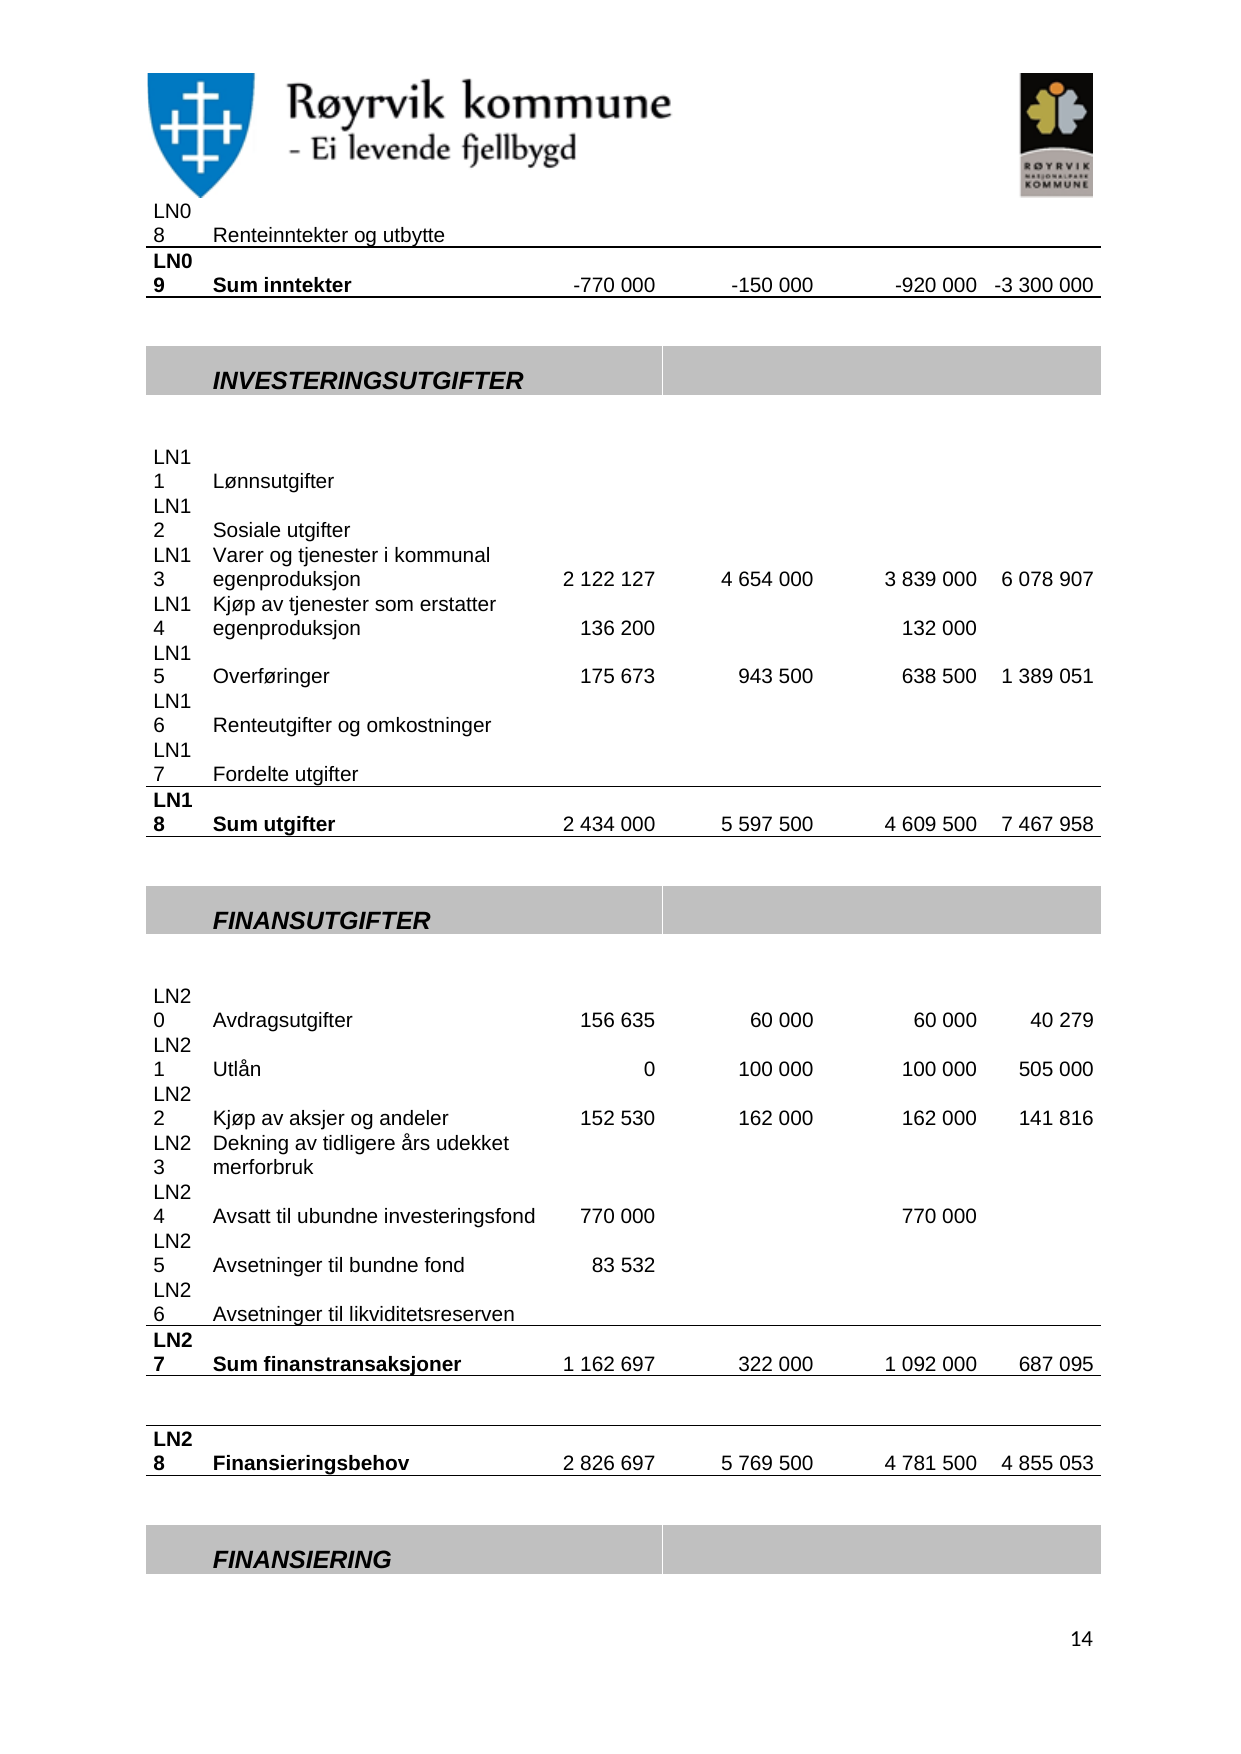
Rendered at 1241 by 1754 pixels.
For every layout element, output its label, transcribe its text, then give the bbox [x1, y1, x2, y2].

table_cell Finansieringsbehov [205, 1426, 550, 1475]
table_cell 2 122 127 [550, 542, 662, 591]
table_cell [146, 298, 205, 346]
table_cell Overføringer [205, 639, 550, 688]
table_cell [1101, 688, 1123, 737]
table_cell LN20 [146, 984, 205, 1032]
table_cell [821, 298, 984, 346]
table_cell [821, 1525, 984, 1574]
table_cell [550, 395, 662, 444]
table_cell LN11 [146, 444, 205, 493]
table_cell [984, 298, 1101, 346]
table_cell 60 000 [663, 984, 821, 1032]
table_cell 5 597 500 [663, 787, 821, 836]
table_cell -3 300 000 [984, 248, 1101, 296]
table_cell [146, 1476, 205, 1525]
table_cell FINANSUTGIFTER [205, 886, 550, 934]
table_cell Lønnsutgifter [205, 444, 550, 493]
table_cell [821, 737, 984, 786]
table_cell 60 000 [821, 984, 984, 1032]
table_cell 1 162 697 [550, 1326, 662, 1375]
table_cell Avdragsutgifter [205, 984, 550, 1032]
table_cell Avsetninger til bundne fond [205, 1228, 550, 1277]
table_cell 1 389 051 [984, 639, 1101, 688]
table_cell Fordelte utgifter [205, 737, 550, 786]
table_cell 943 500 [663, 639, 821, 688]
table_cell [821, 493, 984, 542]
table_cell [550, 346, 662, 395]
table_cell [550, 1130, 662, 1179]
table_cell 141 816 [984, 1081, 1101, 1130]
table_cell 4 654 000 [663, 542, 821, 591]
table_cell LN28 [146, 1426, 205, 1475]
table_cell [1101, 591, 1123, 639]
table_cell LN14 [146, 591, 205, 639]
table_cell 638 500 [821, 639, 984, 688]
table_cell LN22 [146, 1081, 205, 1130]
table_cell 2 434 000 [550, 787, 662, 836]
table_cell Kjøp av tjenester som erstatter egenproduksjon [205, 591, 550, 639]
table_cell [205, 935, 550, 983]
table_cell LN21 [146, 1032, 205, 1081]
table_cell [1101, 198, 1123, 246]
table_cell [984, 688, 1101, 737]
table_cell [1101, 1375, 1123, 1425]
table_cell [663, 198, 821, 246]
table_cell LN13 [146, 542, 205, 591]
table_cell [550, 1277, 662, 1325]
table_cell [550, 198, 662, 246]
picture [147, 73, 1093, 198]
table_cell [1101, 1032, 1123, 1081]
table_cell [550, 737, 662, 786]
table_cell 40 279 [984, 984, 1101, 1032]
table_cell [984, 1376, 1101, 1425]
table_cell [550, 444, 662, 493]
table_cell [984, 395, 1101, 444]
table_cell [663, 1277, 821, 1325]
table_cell [663, 591, 821, 639]
table_cell 505 000 [984, 1032, 1101, 1081]
table_cell LN17 [146, 737, 205, 786]
table_cell [1101, 246, 1123, 296]
table_cell 162 000 [663, 1081, 821, 1130]
table_cell 162 000 [821, 1081, 984, 1130]
table_cell LN26 [146, 1277, 205, 1325]
table_cell 83 532 [550, 1228, 662, 1277]
table_cell [550, 1376, 662, 1425]
table_cell 152 530 [550, 1081, 662, 1130]
table_cell 322 000 [663, 1326, 821, 1375]
table_cell [984, 935, 1101, 983]
table_cell [821, 395, 984, 444]
table_cell [1101, 984, 1123, 1032]
table_cell Avsetninger til likviditetsreserven [205, 1277, 550, 1325]
table_cell [1101, 1228, 1123, 1277]
table_cell [821, 1228, 984, 1277]
table_cell [205, 1476, 550, 1525]
table_cell [205, 837, 550, 886]
table_cell [146, 1376, 205, 1425]
table_cell 4 855 053 [984, 1426, 1101, 1475]
table_cell [663, 298, 821, 346]
table_cell LN25 [146, 1228, 205, 1277]
table_cell -150 000 [663, 248, 821, 296]
table_cell -770 000 [550, 248, 662, 296]
table_cell [663, 886, 821, 934]
table_cell LN23 [146, 1130, 205, 1179]
table_cell [205, 298, 550, 346]
table_cell [146, 935, 205, 983]
table_cell [984, 1179, 1101, 1228]
table_cell [1101, 737, 1123, 786]
table_cell [663, 1525, 821, 1574]
table_cell LN18 [146, 787, 205, 836]
table_cell 7 467 958 [984, 787, 1101, 836]
table_cell 3 839 000 [821, 542, 984, 591]
table_cell [984, 346, 1101, 395]
table_cell [550, 688, 662, 737]
table_cell [663, 493, 821, 542]
table_cell [663, 1476, 821, 1525]
table_cell [663, 837, 821, 886]
table_cell 2 826 697 [550, 1426, 662, 1475]
table_cell [663, 1228, 821, 1277]
table_cell Renteutgifter og omkostninger [205, 688, 550, 737]
table_cell [663, 737, 821, 786]
table_cell 4 609 500 [821, 787, 984, 836]
table_cell [550, 1525, 662, 1574]
table_cell [550, 935, 662, 983]
table_cell [550, 886, 662, 934]
table_cell [146, 837, 205, 886]
table_cell [821, 198, 984, 246]
table_cell [984, 1228, 1101, 1277]
table_cell [821, 837, 984, 886]
table_cell [205, 395, 550, 444]
table_cell 136 200 [550, 591, 662, 639]
table_cell [1101, 886, 1123, 934]
table_cell [550, 837, 662, 886]
table_cell LN24 [146, 1179, 205, 1228]
table_cell [821, 346, 984, 395]
table_cell [1101, 1525, 1123, 1574]
table_cell [663, 1376, 821, 1425]
table_cell Utlån [205, 1032, 550, 1081]
table_cell 175 673 [550, 639, 662, 688]
table_cell [663, 1130, 821, 1179]
table_cell [1101, 493, 1123, 542]
table_cell [1101, 1081, 1123, 1130]
table_cell 770 000 [550, 1179, 662, 1228]
table_cell [984, 837, 1101, 886]
table_cell FINANSIERING [205, 1525, 550, 1574]
table_cell 770 000 [821, 1179, 984, 1228]
table_cell [146, 395, 205, 444]
table_cell [1101, 346, 1123, 395]
table_cell 6 078 907 [984, 542, 1101, 591]
table_cell [1101, 1475, 1123, 1525]
table_cell [984, 1525, 1101, 1574]
table_cell [984, 591, 1101, 639]
table_cell [1101, 639, 1123, 688]
table_cell 1 092 000 [821, 1326, 984, 1375]
table_cell [1101, 444, 1123, 493]
table_cell [821, 1277, 984, 1325]
table_cell [663, 1179, 821, 1228]
table_cell [663, 346, 821, 395]
table_cell Sum utgifter [205, 787, 550, 836]
table_cell 5 769 500 [663, 1426, 821, 1475]
table_cell Kjøp av aksjer og andeler [205, 1081, 550, 1130]
table_cell [1101, 1325, 1123, 1375]
table_cell [984, 493, 1101, 542]
table_cell [1101, 395, 1123, 444]
table_cell [1101, 786, 1123, 836]
table_cell 100 000 [663, 1032, 821, 1081]
table_cell [1101, 296, 1123, 346]
table_cell [984, 886, 1101, 934]
table_cell [1101, 836, 1123, 886]
table_cell [1101, 935, 1123, 983]
table_cell [1101, 1425, 1123, 1475]
table_cell LN08 [146, 198, 205, 246]
table_cell [984, 737, 1101, 786]
table_cell INVESTERINGSUTGIFTER [205, 346, 550, 395]
table_cell 4 781 500 [821, 1426, 984, 1475]
table_cell [550, 1476, 662, 1525]
table_cell LN12 [146, 493, 205, 542]
table_cell [663, 935, 821, 983]
table_cell [821, 688, 984, 737]
table_cell [146, 346, 205, 395]
table_cell [984, 1130, 1101, 1179]
table_cell LN16 [146, 688, 205, 737]
table_cell Sum finanstransaksjoner [205, 1326, 550, 1375]
table_cell Dekning av tidligere års udekket merforbruk [205, 1130, 550, 1179]
table_cell [146, 886, 205, 934]
table_cell 156 635 [550, 984, 662, 1032]
table_cell -920 000 [821, 248, 984, 296]
table_cell 100 000 [821, 1032, 984, 1081]
table_cell [1101, 1179, 1123, 1228]
table_cell Avsatt til ubundne investeringsfond [205, 1179, 550, 1228]
table_cell [550, 298, 662, 346]
table_cell [663, 688, 821, 737]
table_cell [821, 1376, 984, 1425]
table_cell Varer og tjenester i kommunal egenproduksjon [205, 542, 550, 591]
table_cell [984, 444, 1101, 493]
table_cell [821, 1476, 984, 1525]
table_cell [984, 198, 1101, 246]
table_cell [821, 886, 984, 934]
table_cell [984, 1277, 1101, 1325]
table_cell 0 [550, 1032, 662, 1081]
table_cell [1101, 1277, 1123, 1325]
table_cell 687 095 [984, 1326, 1101, 1375]
table_cell [146, 1525, 205, 1574]
table_cell [205, 1376, 550, 1425]
table_cell LN15 [146, 639, 205, 688]
table_cell [821, 1130, 984, 1179]
table_cell [663, 395, 821, 444]
table_cell [663, 444, 821, 493]
table_cell Sosiale utgifter [205, 493, 550, 542]
table_cell [550, 493, 662, 542]
table_cell [821, 444, 984, 493]
table_cell Sum inntekter [205, 248, 550, 296]
table_cell LN09 [146, 248, 205, 296]
table_cell LN27 [146, 1326, 205, 1375]
table_cell [984, 1476, 1101, 1525]
table_cell Renteinntekter og utbytte [205, 198, 550, 246]
table_cell [821, 935, 984, 983]
table_cell 132 000 [821, 591, 984, 639]
table_cell [1101, 542, 1123, 591]
table_cell [1101, 1130, 1123, 1179]
